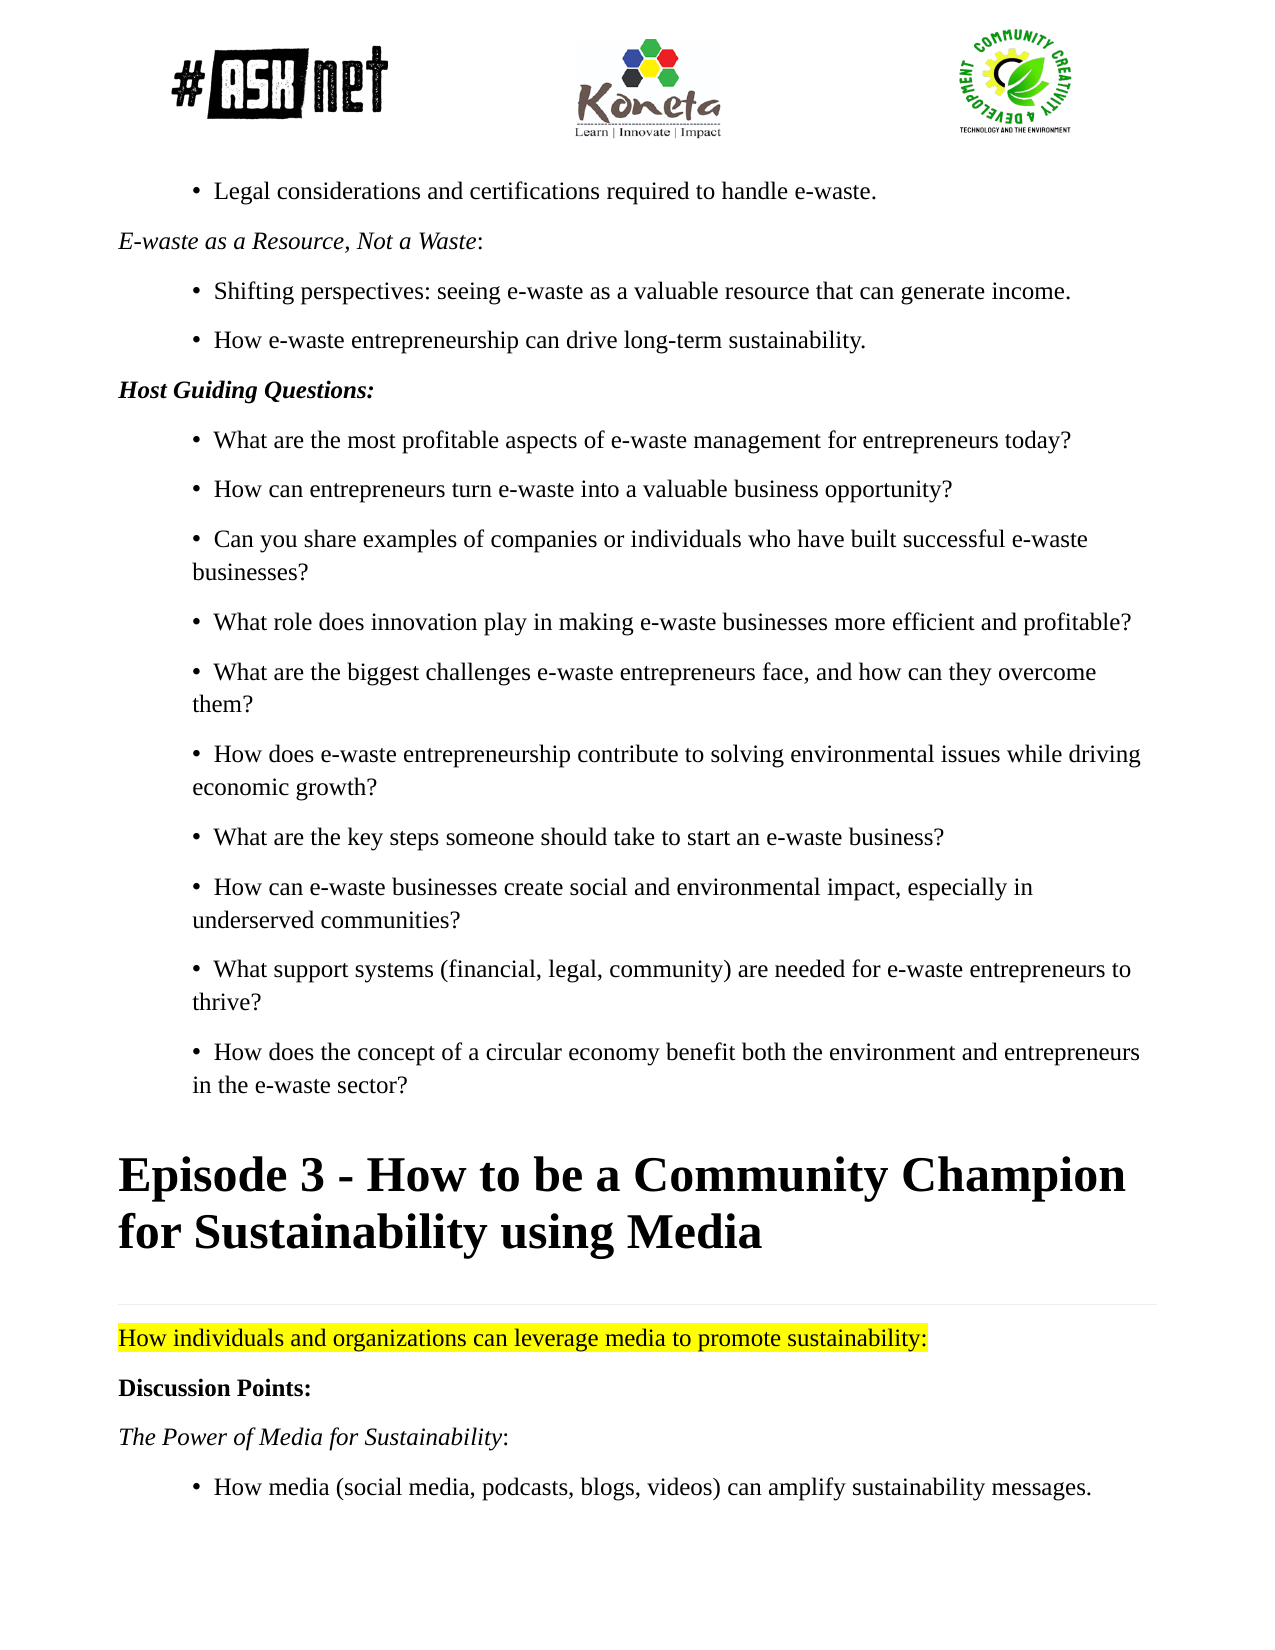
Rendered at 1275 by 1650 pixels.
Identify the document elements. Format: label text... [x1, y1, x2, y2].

list How can e-waste businesses create social and environmental impact, especially in underserved communities? [118, 872, 1157, 933]
list How does the concept of a circular economy benefit both the environment and entrepreneurs in the e-waste sector? [118, 1037, 1157, 1099]
list How does e-waste entrepreneurship contribute to solving environmental issues while driving economic growth? [118, 739, 1157, 801]
text How individuals and organizations can leverage media to promote sustainability: [118, 1323, 1157, 1352]
picture [575, 39, 721, 139]
text Host Guiding Questions: [118, 375, 1157, 404]
list How e-waste entrepreneurship can drive long-term sustainability. [118, 325, 1157, 354]
list What are the biggest challenges e-waste entrepreneurs face, and how can they overcome them? [118, 657, 1157, 718]
text E-waste as a Resource, Not a Waste: [118, 226, 1157, 255]
picture [170, 39, 392, 122]
list What are the key steps someone should take to start an e-waste business? [118, 822, 1157, 851]
list Shifting perspectives: seeing e-waste as a valuable resource that can generate income. [118, 276, 1157, 304]
list What role does innovation play in making e-waste businesses more efficient and profitable? [118, 607, 1157, 636]
list Can you share examples of companies or individuals who have built successful e-waste businesses? [118, 524, 1157, 586]
list How media (social media, podcasts, blogs, videos) can amplify sustainability messages. [118, 1472, 1157, 1501]
text The Power of Media for Sustainability: [118, 1422, 1157, 1451]
list What support systems (financial, legal, community) are needed for e-waste entrepreneurs to thrive? [118, 954, 1157, 1016]
subtitle Episode 3 - How to be a Community Champion for Sustainability using Media [118, 1145, 1157, 1260]
list Legal considerations and certifications required to handle e-waste. [118, 176, 1157, 205]
list What are the most profitable aspects of e-waste management for entrepreneurs today? [118, 425, 1157, 453]
text Discussion Points: [118, 1373, 1157, 1401]
picture [931, 8, 1098, 149]
list How can entrepreneurs turn e-waste into a valuable business opportunity? [118, 474, 1157, 503]
